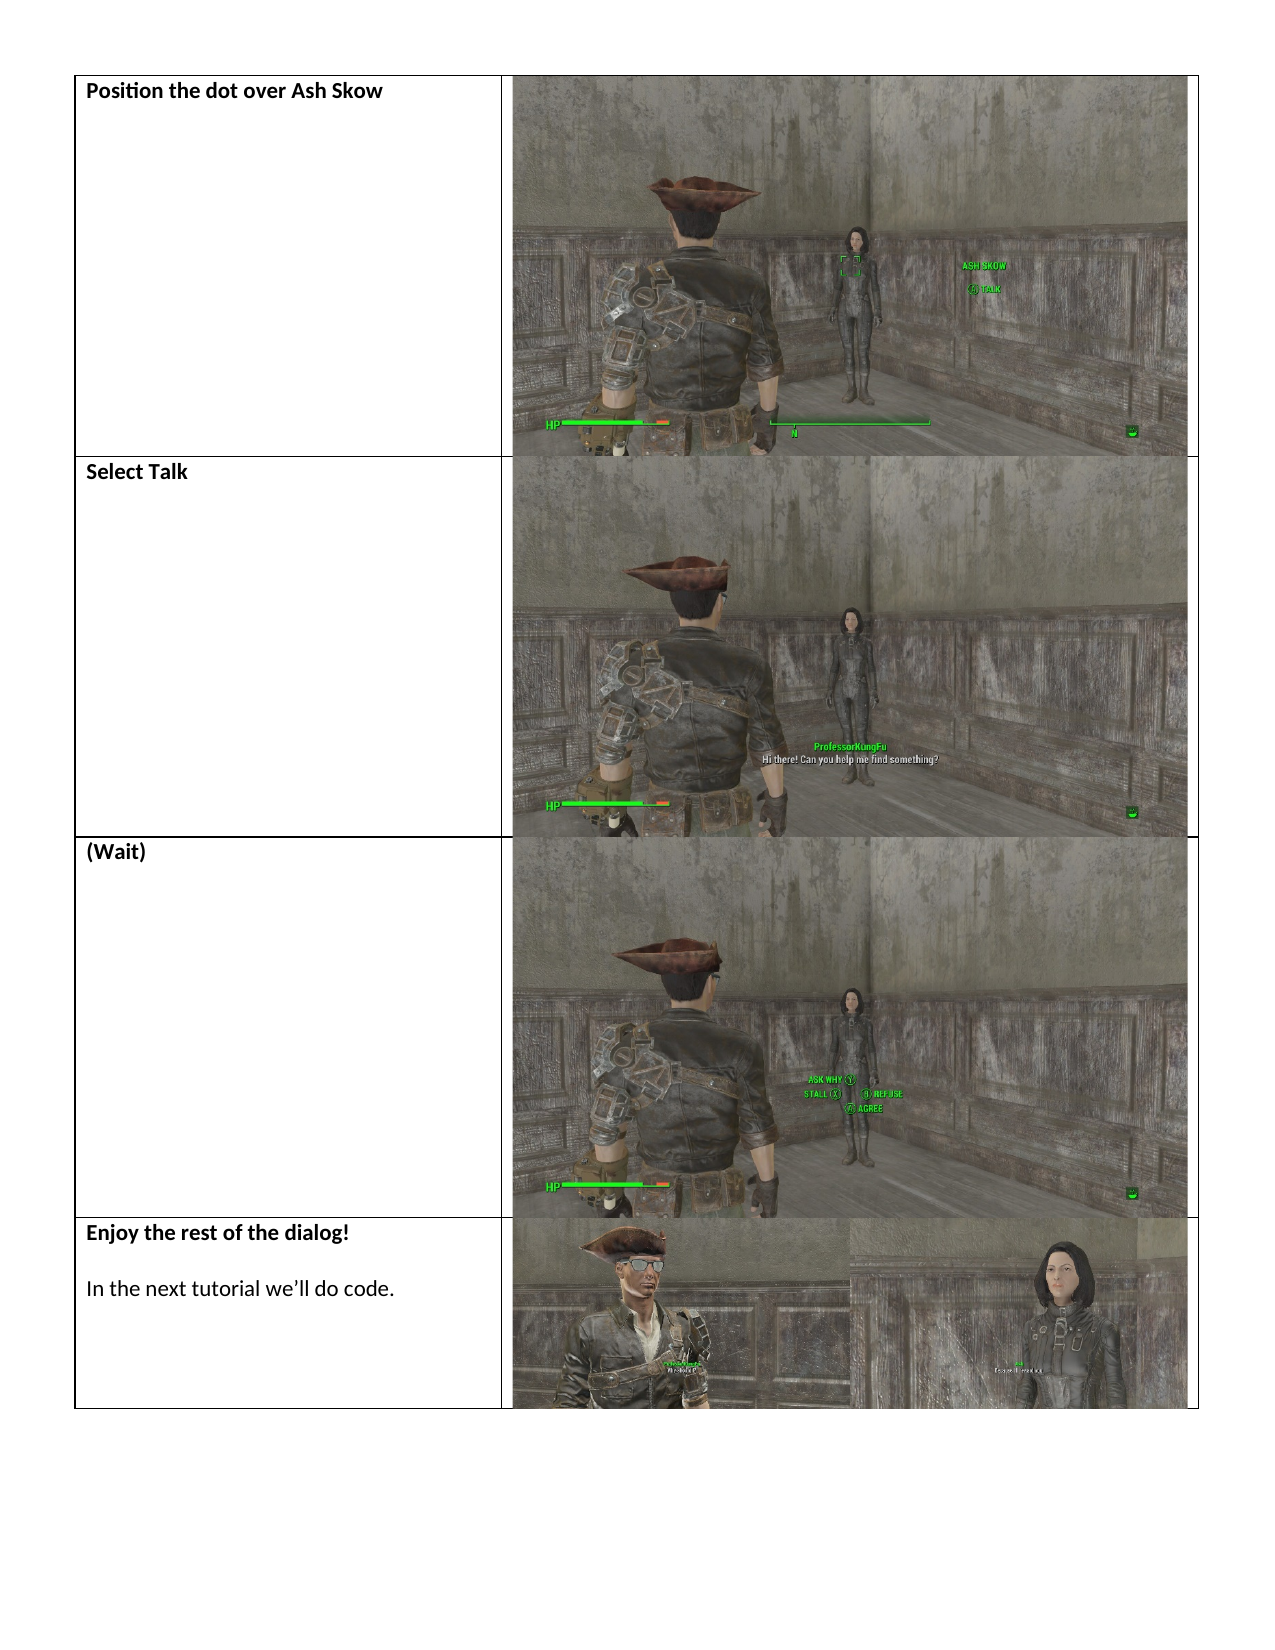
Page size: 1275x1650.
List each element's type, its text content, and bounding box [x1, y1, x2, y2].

table_cell [1188, 457, 1198, 836]
table_cell [1188, 838, 1198, 1217]
table_cell [502, 457, 512, 836]
table_cell [502, 76, 512, 456]
table_cell Enjoy the rest of the dialog! In the next tutorial we’ll do code. [76, 1218, 501, 1408]
table_cell (Wait) [76, 838, 501, 1217]
table_cell Select Talk [76, 457, 501, 836]
table_cell [1188, 1218, 1198, 1408]
table_cell Position the dot over Ash Skow [76, 76, 501, 456]
table_cell [1188, 76, 1198, 456]
table_cell [502, 838, 512, 1217]
table_cell [502, 1218, 512, 1408]
